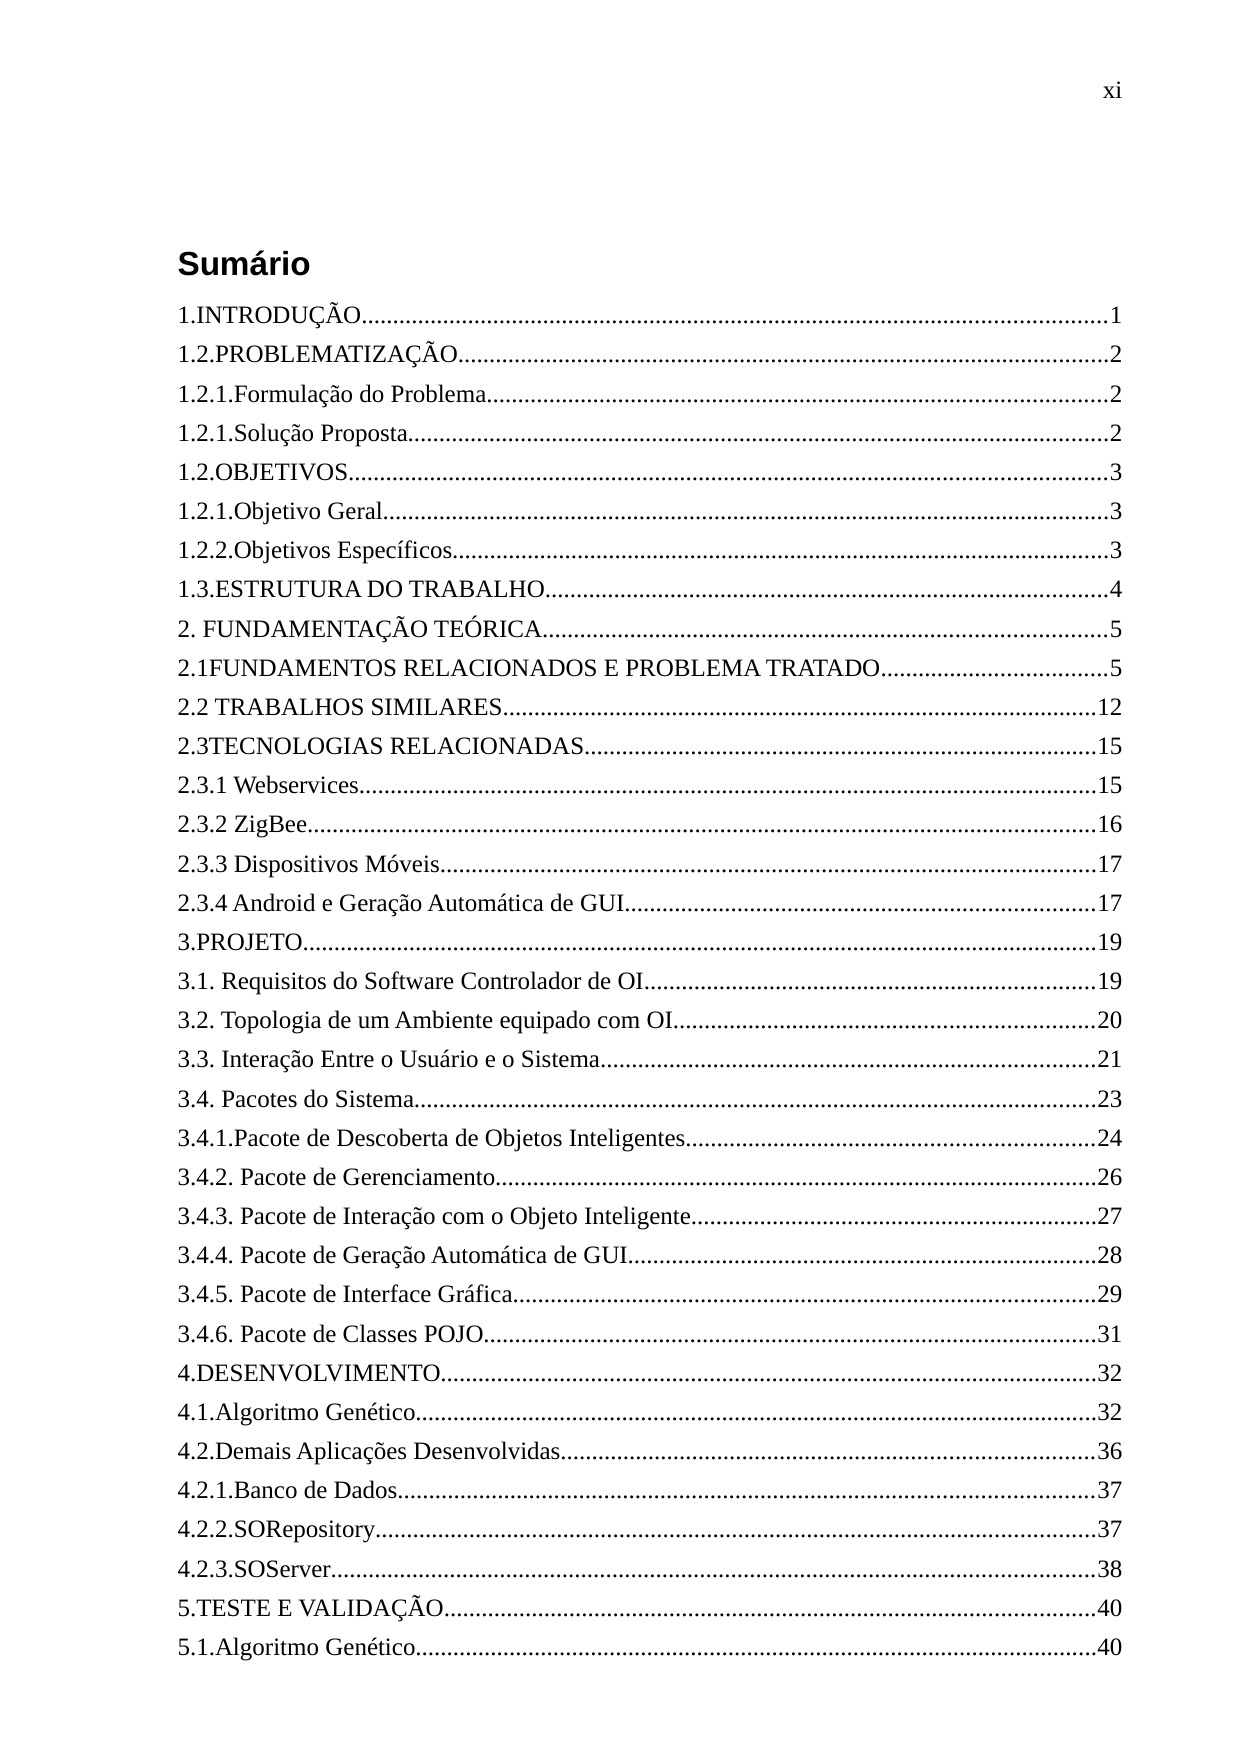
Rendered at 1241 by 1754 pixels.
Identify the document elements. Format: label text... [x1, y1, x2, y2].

text 1.2.1.Objetivo Geral 3 [177, 496, 1122, 525]
text 3.4.3. Pacote de Interação com o Objeto Inteligente 27 [177, 1201, 1122, 1230]
text 4.DESENVOLVIMENTO 32 [177, 1358, 1122, 1387]
text 2.3.2 ZigBee 16 [177, 809, 1122, 838]
text 2.3.4 Android e Geração Automática de GUI 17 [177, 888, 1122, 917]
text 1.2.1.Solução Proposta 2 [177, 418, 1122, 447]
text 2.3.1 Webservices 15 [177, 770, 1122, 799]
text 4.2.2.SORepository 37 [177, 1514, 1122, 1543]
text 4.2.3.SOServer 38 [177, 1554, 1122, 1582]
text 4.2.1.Banco de Dados 37 [177, 1475, 1122, 1504]
text 4.2.Demais Aplicações Desenvolvidas 36 [177, 1436, 1122, 1465]
text 5.TESTE E VALIDAÇÃO 40 [177, 1593, 1122, 1622]
text 3.1. Requisitos do Software Controlador de OI 19 [177, 966, 1122, 995]
text 3.3. Interação Entre o Usuário e o Sistema 21 [177, 1044, 1122, 1073]
text 2.2 TRABALHOS SIMILARES 12 [177, 692, 1122, 721]
text 3.4. Pacotes do Sistema 23 [177, 1084, 1122, 1112]
text 3.2. Topologia de um Ambiente equipado com OI 20 [177, 1005, 1122, 1034]
text 1.2.2.Objetivos Específicos 3 [177, 535, 1122, 564]
text 2.3TECNOLOGIAS RELACIONADAS 15 [177, 731, 1122, 760]
text 2.1FUNDAMENTOS RELACIONADOS E PROBLEMA TRATADO 5 [177, 653, 1122, 682]
text 5.1.Algoritmo Genético 40 [177, 1632, 1122, 1661]
text 2. FUNDAMENTAÇÃO TEÓRICA 5 [177, 614, 1122, 642]
text 3.4.5. Pacote de Interface Gráfica 29 [177, 1279, 1122, 1308]
text 3.4.6. Pacote de Classes POJO 31 [177, 1319, 1122, 1347]
text 2.3.3 Dispositivos Móveis 17 [177, 849, 1122, 877]
text 4.1.Algoritmo Genético 32 [177, 1397, 1122, 1426]
subtitle Sumário [177, 244, 1122, 282]
text 3.PROJETO 19 [177, 927, 1122, 956]
text 3.4.2. Pacote de Gerenciamento 26 [177, 1162, 1122, 1191]
text 3.4.1.Pacote de Descoberta de Objetos Inteligentes 24 [177, 1123, 1122, 1152]
text 1.2.1.Formulação do Problema 2 [177, 379, 1122, 407]
text 3.4.4. Pacote de Geração Automática de GUI 28 [177, 1240, 1122, 1269]
text 1.INTRODUÇÃO 1 [177, 300, 1122, 329]
text 1.2.PROBLEMATIZAÇÃO 2 [177, 339, 1122, 368]
text 1.3.ESTRUTURA DO TRABALHO 4 [177, 574, 1122, 603]
text 1.2.OBJETIVOS 3 [177, 457, 1122, 486]
